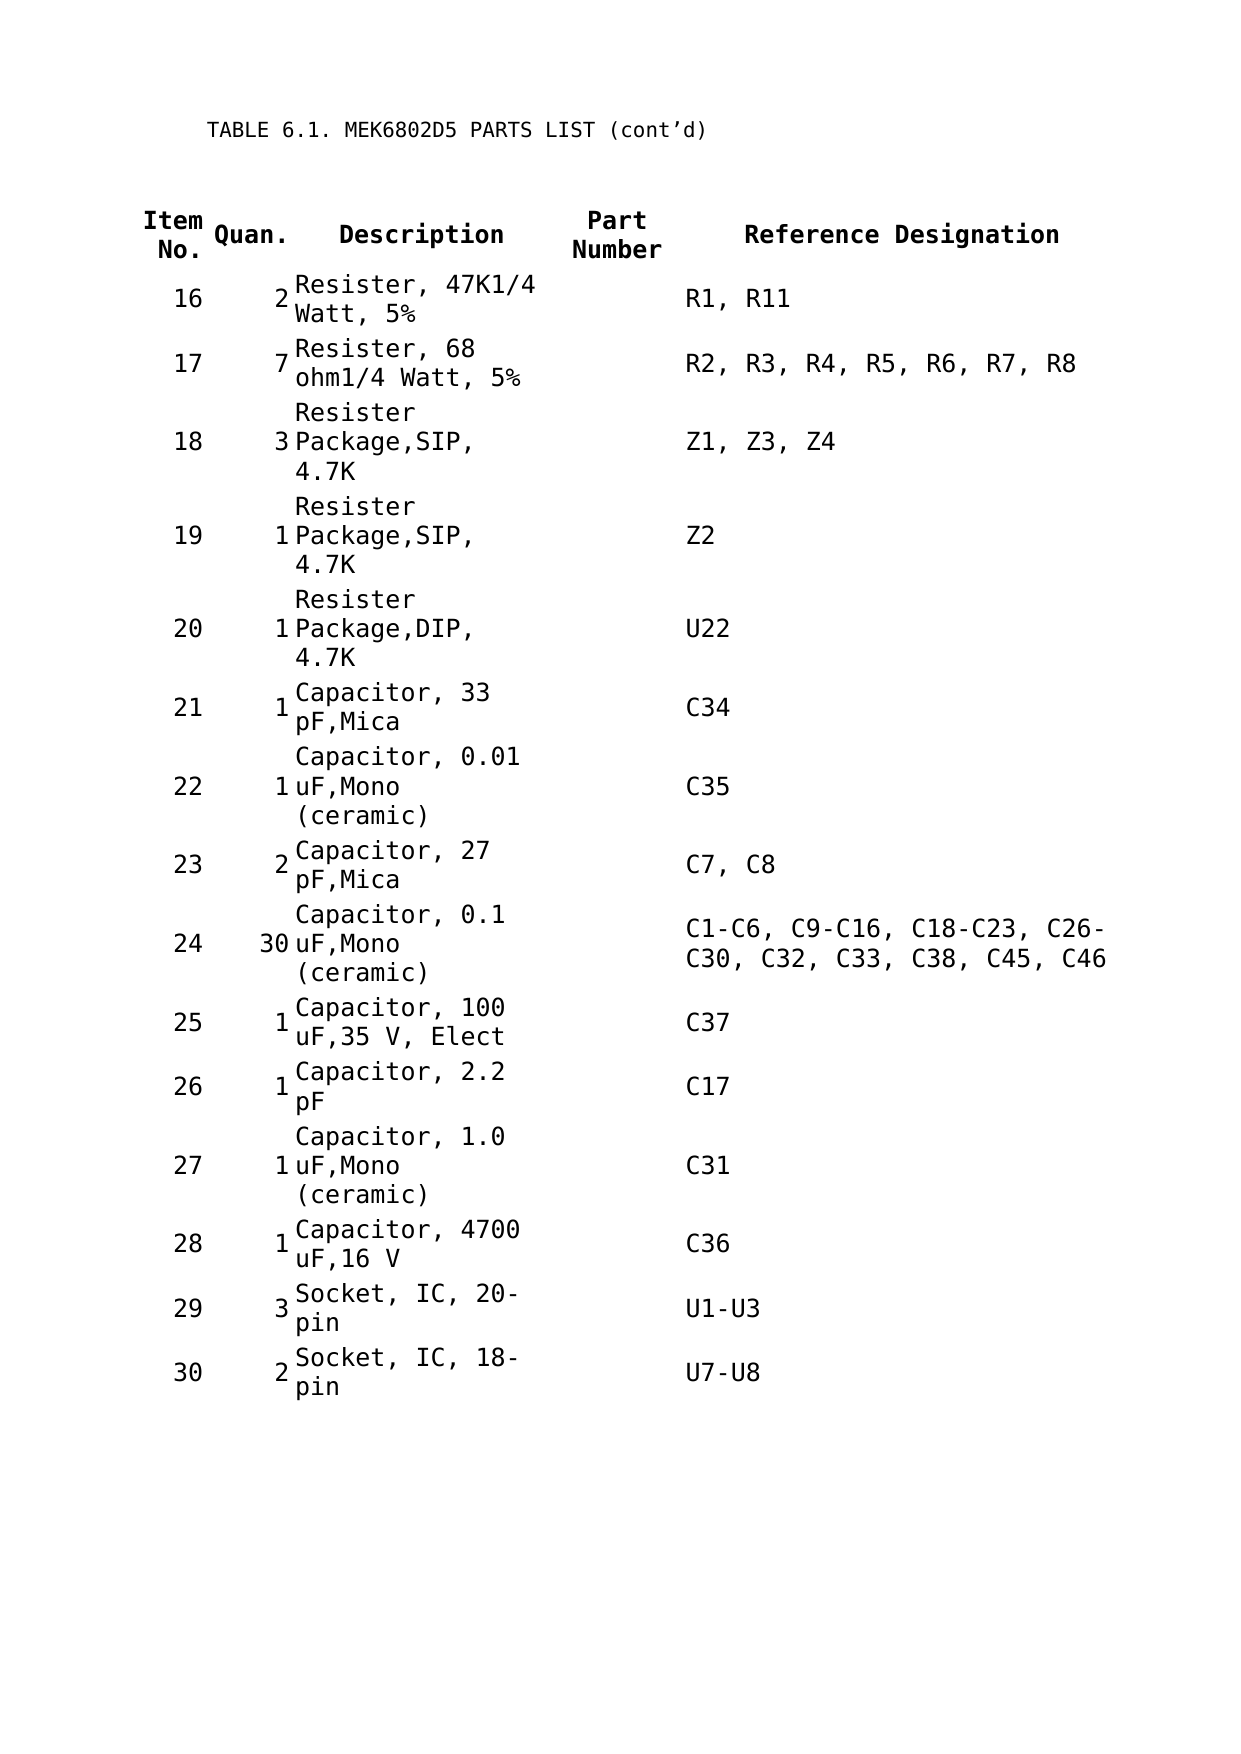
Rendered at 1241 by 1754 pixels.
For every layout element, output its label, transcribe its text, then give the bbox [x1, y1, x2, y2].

table_header Quan. [206, 203, 292, 267]
table_cell [551, 395, 682, 489]
table_cell Resister Package,SIP, 4.7K [292, 395, 551, 489]
table_cell 1 [206, 582, 292, 675]
table_cell 1 [206, 489, 292, 582]
table_cell 1 [206, 1055, 292, 1119]
table_cell [551, 833, 682, 897]
table_cell [551, 331, 682, 395]
table_cell 7 [206, 331, 292, 395]
table_cell 24 [118, 897, 206, 990]
table_cell Socket, IC, 20-pin [292, 1276, 551, 1340]
table_cell 25 [118, 990, 206, 1054]
table_cell 19 [118, 489, 206, 582]
table_cell 17 [118, 331, 206, 395]
table_cell [551, 1276, 682, 1340]
table_cell 1 [206, 740, 292, 833]
table_cell [551, 990, 682, 1054]
table_cell 3 [206, 395, 292, 489]
table_cell Z2 [683, 489, 1122, 582]
table_cell Capacitor, 2.2 pF [292, 1055, 551, 1119]
table_cell 16 [118, 267, 206, 331]
table_cell C36 [683, 1212, 1122, 1276]
table_cell 30 [118, 1340, 206, 1404]
table_cell Capacitor, 4700 uF,16 V [292, 1212, 551, 1276]
table_cell [551, 740, 682, 833]
table_cell U7-U8 [683, 1340, 1122, 1404]
table_cell Capacitor, 1.0 uF,Mono (ceramic) [292, 1119, 551, 1212]
table_cell U22 [683, 582, 1122, 675]
table_cell 20 [118, 582, 206, 675]
table_cell C7, C8 [683, 833, 1122, 897]
table_cell R2, R3, R4, R5, R6, R7, R8 [683, 331, 1122, 395]
table_cell Capacitor, 33 pF,Mica [292, 675, 551, 739]
table_cell 1 [206, 1119, 292, 1212]
text TABLE 6.1. MEK6802D5 PARTS LIST (cont’d) [207, 118, 1122, 142]
table_cell U1-U3 [683, 1276, 1122, 1340]
table_cell C35 [683, 740, 1122, 833]
table_cell [551, 897, 682, 990]
table_cell [551, 1212, 682, 1276]
table_cell Capacitor, 27 pF,Mica [292, 833, 551, 897]
table_cell Resister, 47K1/4 Watt, 5% [292, 267, 551, 331]
table_cell [551, 489, 682, 582]
table_cell 2 [206, 1340, 292, 1404]
table_cell 27 [118, 1119, 206, 1212]
table_cell R1, R11 [683, 267, 1122, 331]
table_cell Capacitor, 0.1 uF,Mono (ceramic) [292, 897, 551, 990]
table_cell [551, 675, 682, 739]
table_header Part Number [551, 203, 682, 267]
table_cell 2 [206, 833, 292, 897]
table_cell 28 [118, 1212, 206, 1276]
table_cell 1 [206, 990, 292, 1054]
table_cell Resister Package,DIP, 4.7K [292, 582, 551, 675]
table_cell 23 [118, 833, 206, 897]
table_cell Capacitor, 100 uF,35 V, Elect [292, 990, 551, 1054]
table_cell C17 [683, 1055, 1122, 1119]
table_cell C34 [683, 675, 1122, 739]
table_cell [551, 1055, 682, 1119]
table_cell [551, 267, 682, 331]
table_cell 30 [206, 897, 292, 990]
table_header Item No. [118, 203, 206, 267]
table_cell [551, 1340, 682, 1404]
table_cell Resister, 68 ohm1/4 Watt, 5% [292, 331, 551, 395]
table_cell Socket, IC, 18-pin [292, 1340, 551, 1404]
table_cell 22 [118, 740, 206, 833]
table_header Reference Designation [683, 203, 1122, 267]
table_cell 1 [206, 675, 292, 739]
table_cell [551, 1119, 682, 1212]
table_cell C31 [683, 1119, 1122, 1212]
table_cell 26 [118, 1055, 206, 1119]
table_cell C1-C6, C9-C16, C18-C23, C26-C30, C32, C33, C38, C45, C46 [683, 897, 1122, 990]
table_cell 2 [206, 267, 292, 331]
table_header Description [292, 203, 551, 267]
table_cell 1 [206, 1212, 292, 1276]
table_cell 3 [206, 1276, 292, 1340]
table_cell C37 [683, 990, 1122, 1054]
table_cell 18 [118, 395, 206, 489]
table_cell [551, 582, 682, 675]
table_cell Capacitor, 0.01 uF,Mono (ceramic) [292, 740, 551, 833]
table_cell Resister Package,SIP, 4.7K [292, 489, 551, 582]
table_cell 29 [118, 1276, 206, 1340]
table_cell Z1, Z3, Z4 [683, 395, 1122, 489]
table_cell 21 [118, 675, 206, 739]
